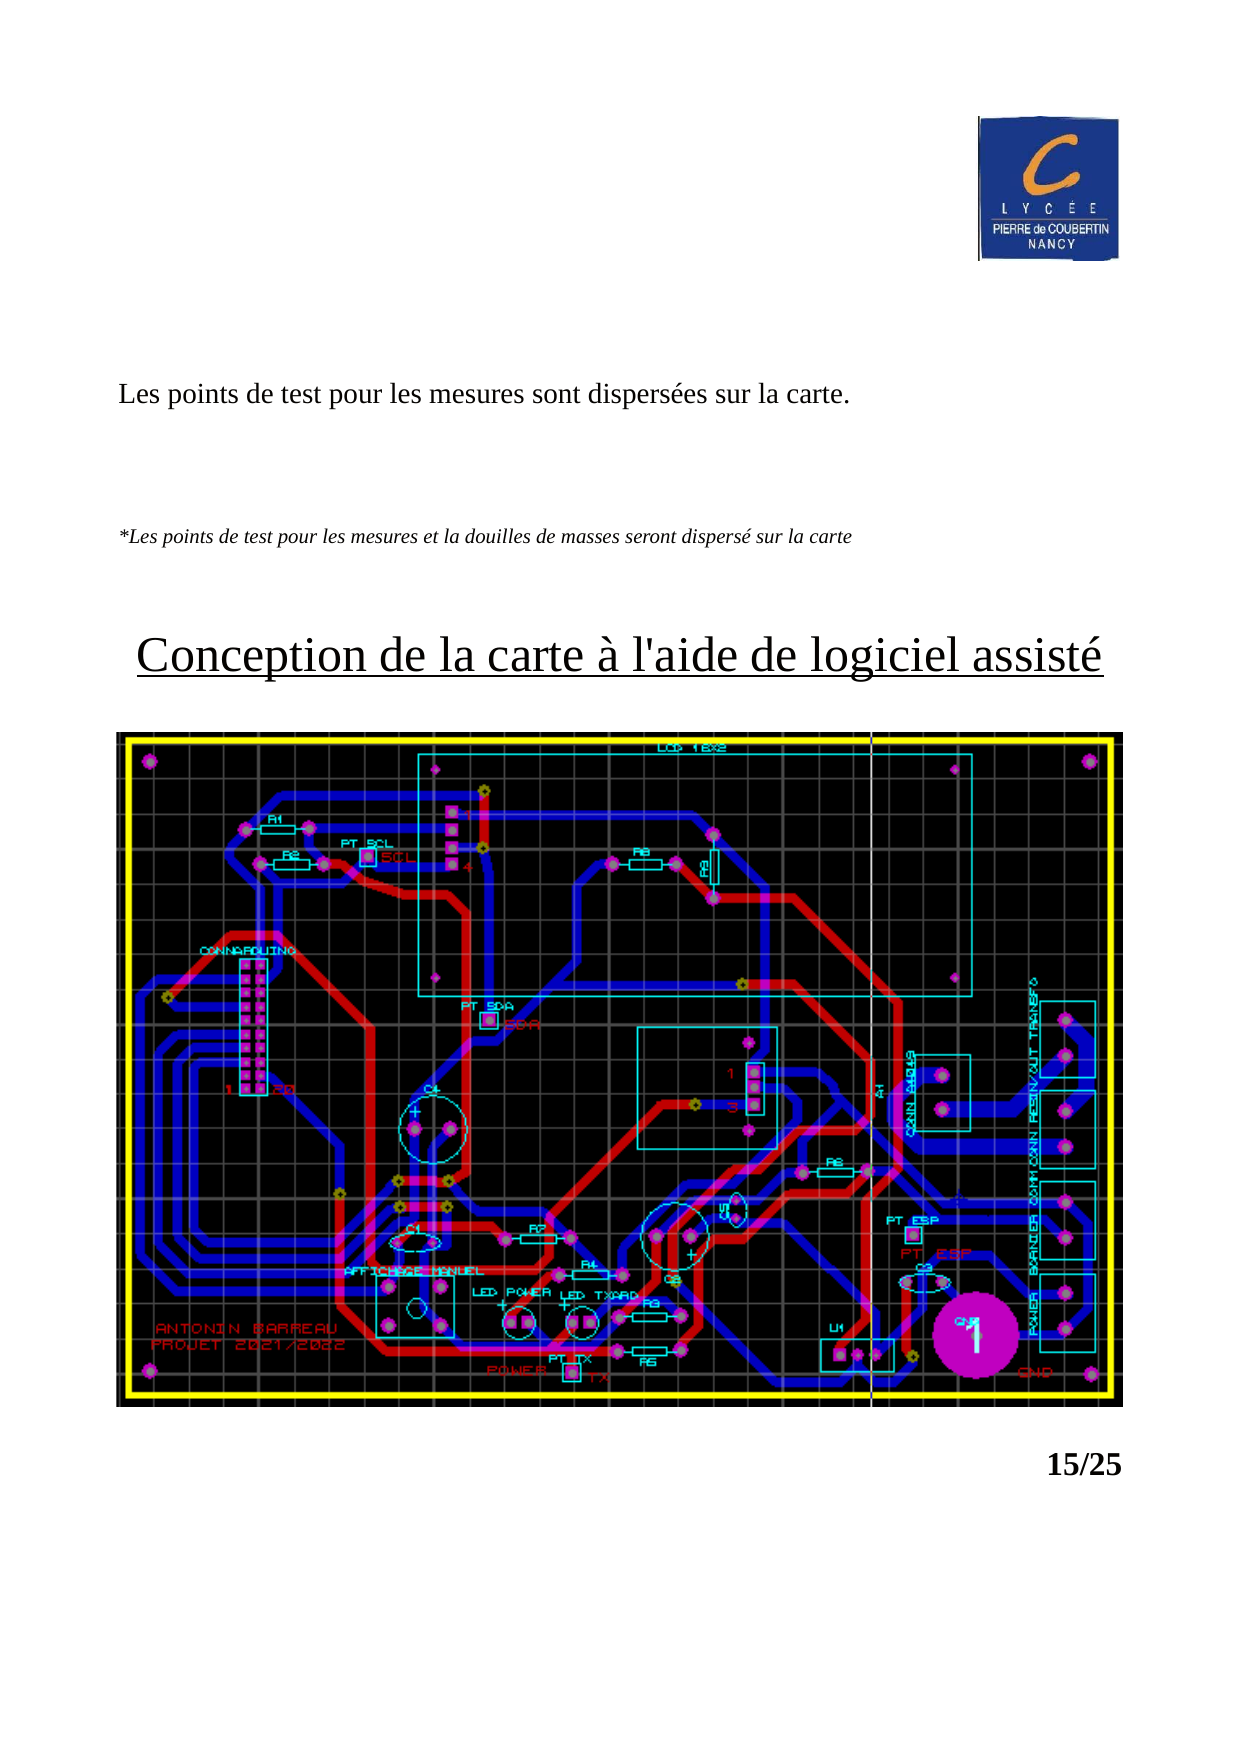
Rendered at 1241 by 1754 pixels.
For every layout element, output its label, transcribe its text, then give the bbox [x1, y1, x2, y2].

text 15/25 [118, 1445, 1122, 1483]
picture [975, 116, 1120, 261]
text Les points de test pour les mesures sont dispersées sur la carte. [118, 376, 1122, 409]
text *Les points de test pour les mesures et la douilles de masses seront dispersé sur la carte [118, 524, 1122, 548]
text Conception de la carte à l'aide de logiciel assisté [118, 625, 1122, 682]
picture [116, 732, 1123, 1407]
